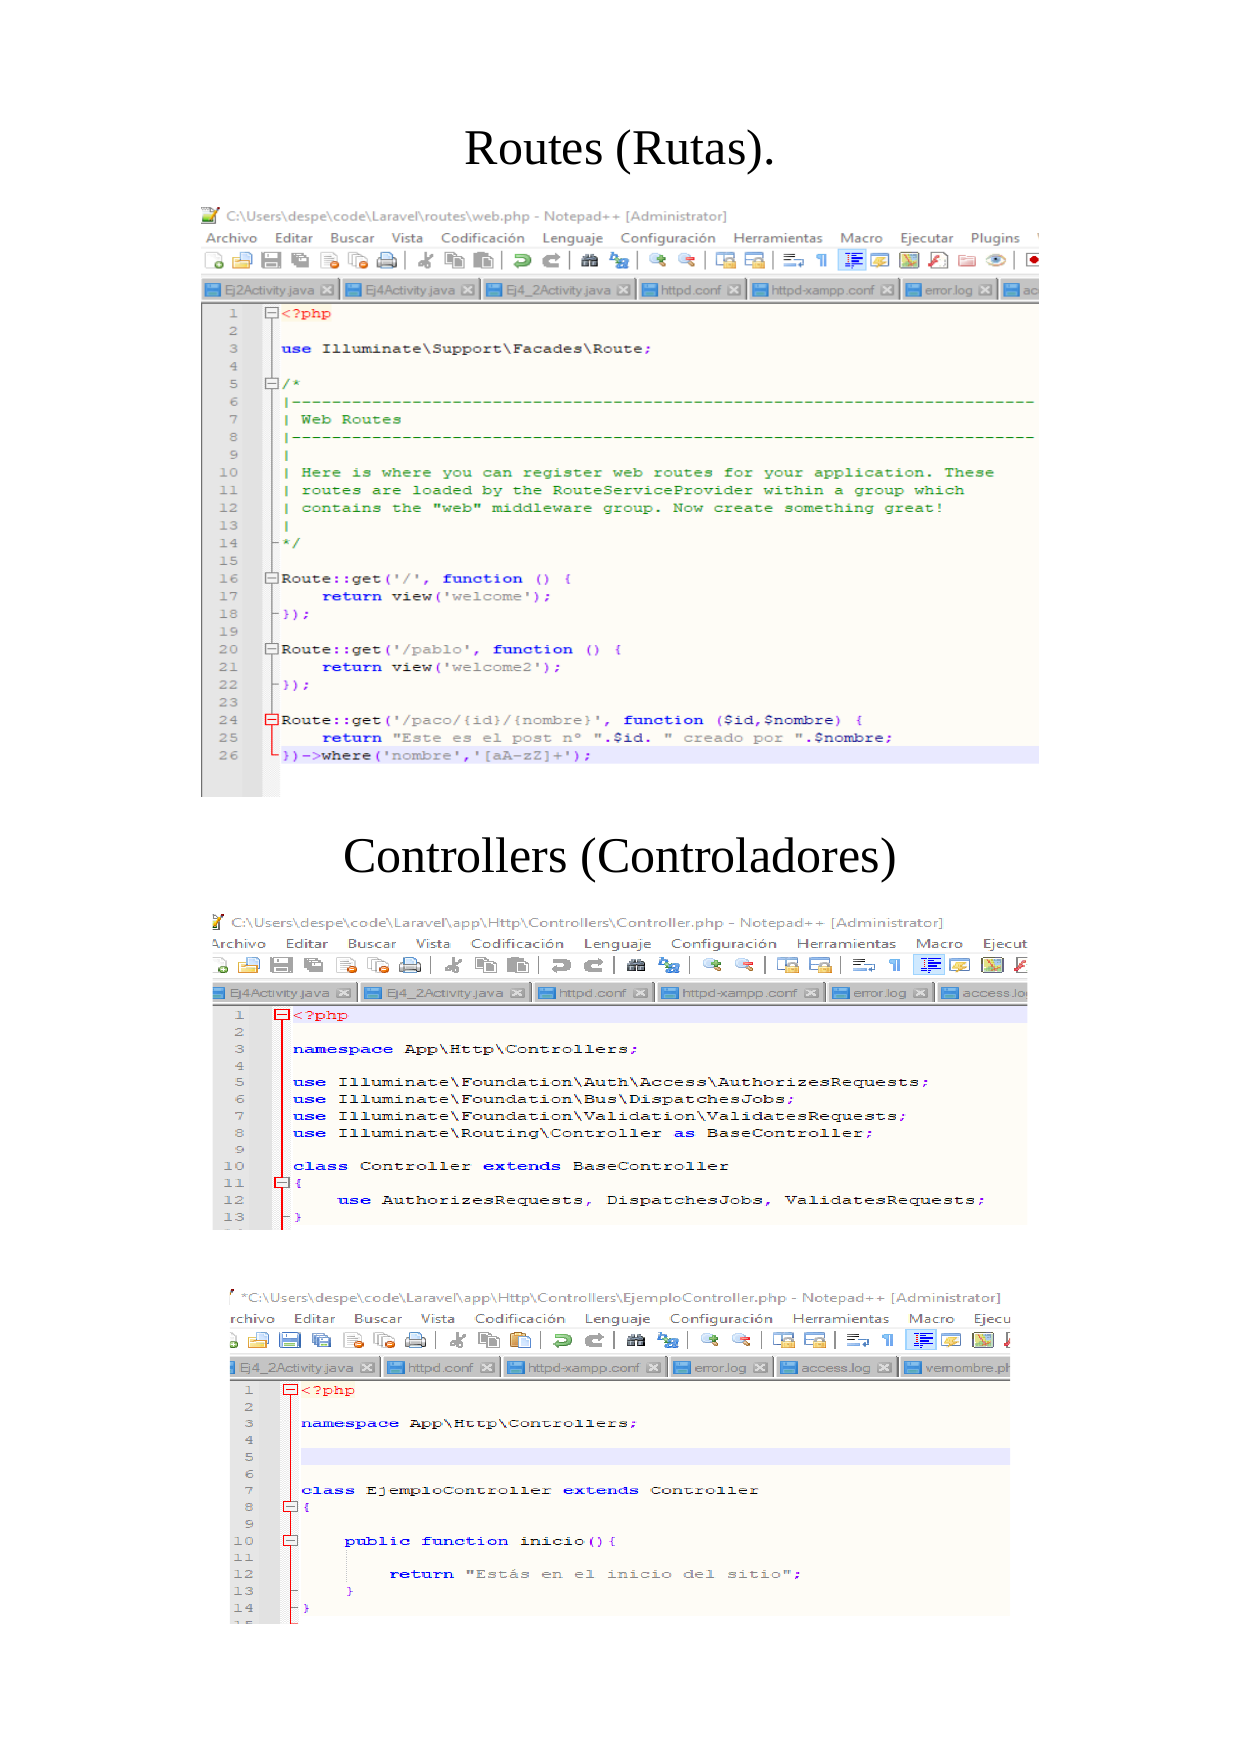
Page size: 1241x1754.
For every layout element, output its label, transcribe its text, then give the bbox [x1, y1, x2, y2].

text Routes (Rutas). [118, 118, 1122, 176]
picture [229, 1287, 1011, 1624]
text Controllers (Controladores) [118, 826, 1122, 883]
picture [212, 911, 1028, 1230]
picture [201, 204, 1039, 797]
